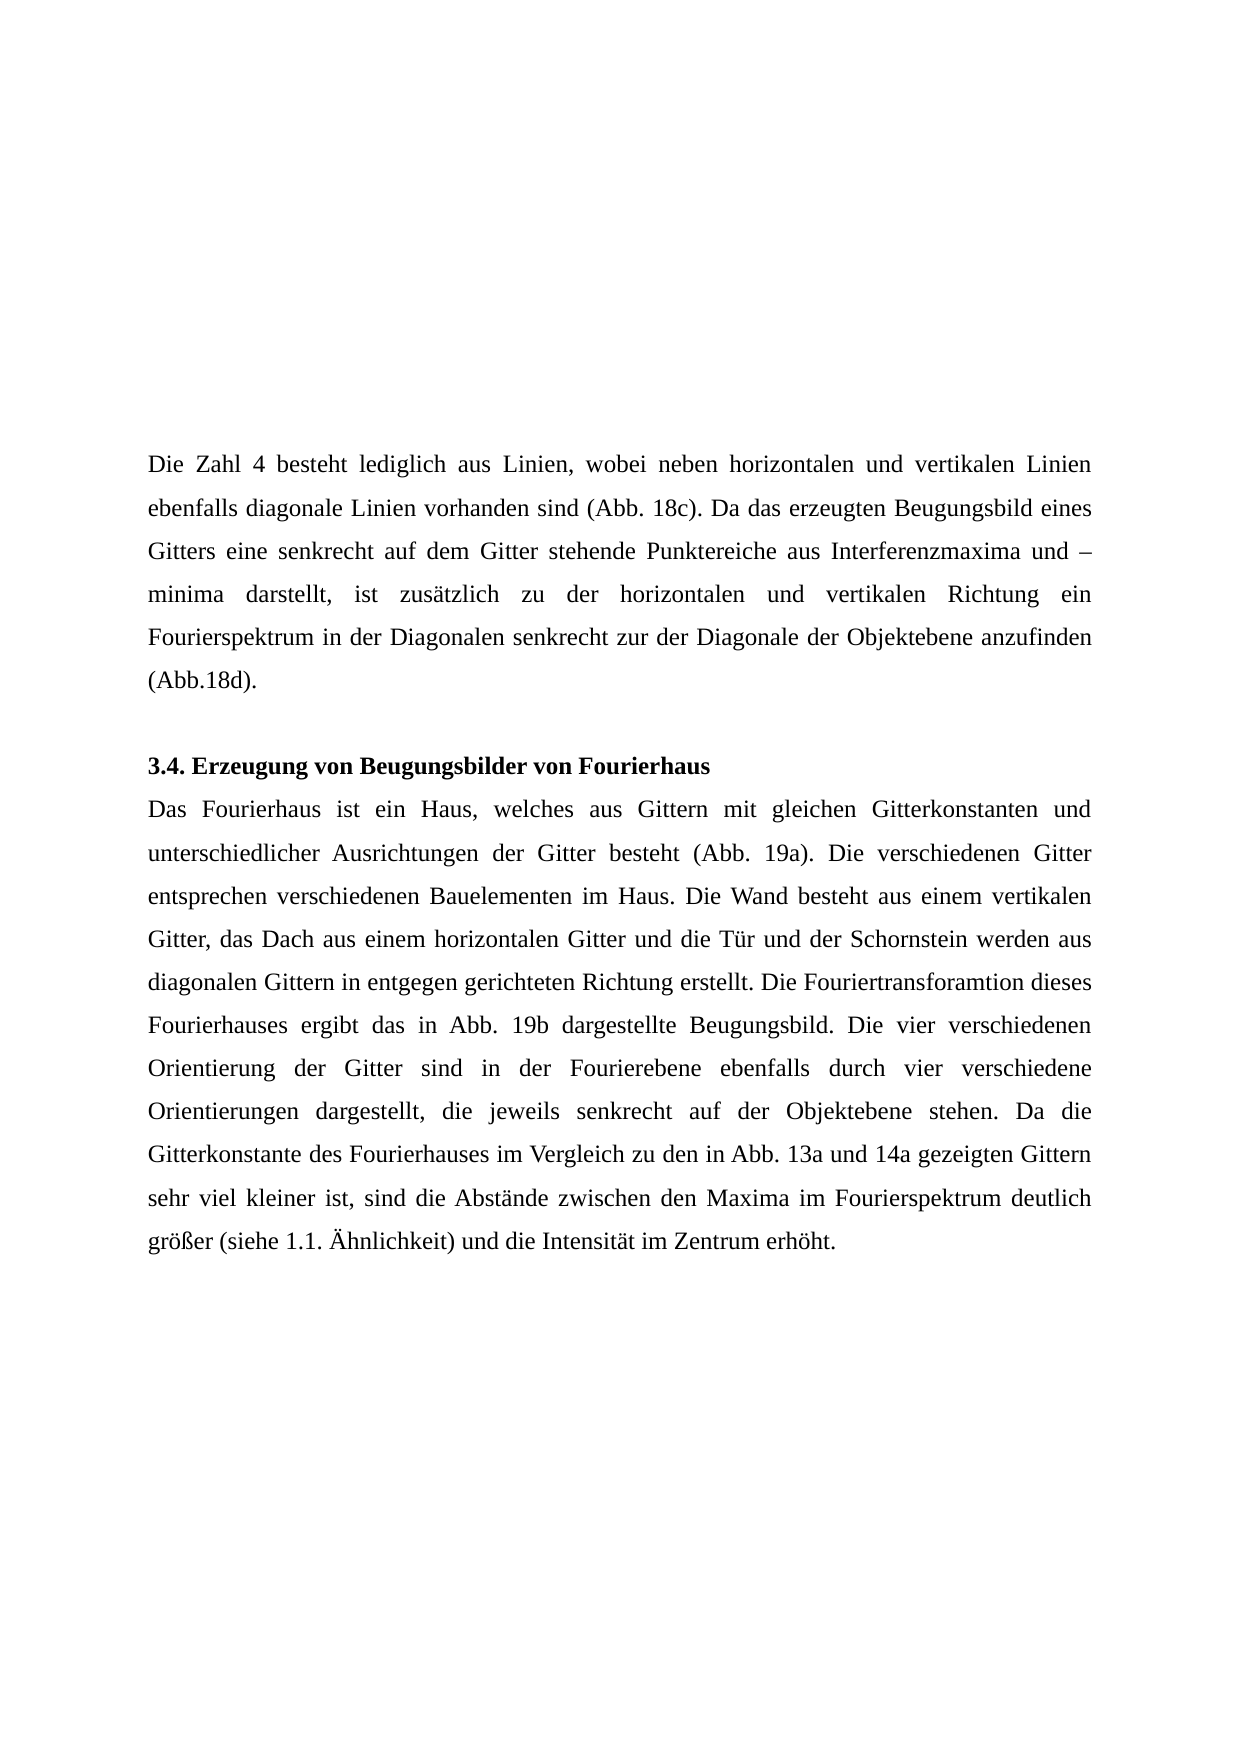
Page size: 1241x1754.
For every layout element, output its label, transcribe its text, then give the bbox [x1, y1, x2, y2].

text Das Fourierhaus ist ein Haus, welches aus Gittern mit gleichen Gitterkonstanten und unterschiedlicher Ausrichtungen der Gitter besteht (Abb. 19a). Die verschiedenen Gitter entsprechen verschiedenen Bauelementen im Haus. Die Wand besteht aus einem vertikalen Gitter, das Dach aus einem horizontalen Gitter und die Tür und der Schornstein werden aus diagonalen Gittern in entgegen gerichteten Richtung erstellt. Die Fouriertransforamtion dieses Fourierhauses ergibt das in Abb. 19b dargestellte Beugungsbild. Die vier verschiedenen Orientierung der Gitter sind in der Fourierebene ebenfalls durch vier verschiedene Orientierungen dargestellt, die jeweils senkrecht auf der Objektebene stehen. Da die Gitterkonstante des Fourierhauses im Vergleich zu den in Abb. 13a und 14a gezeigten Gittern sehr viel kleiner ist, sind die Abstände zwischen den Maxima im Fourierspektrum deutlich größer (siehe 1.1. Ähnlichkeit) und die Intensität im Zentrum erhöht. [148, 794, 1093, 1254]
text Die Zahl 4 besteht lediglich aus Linien, wobei neben horizontalen und vertikalen Linien ebenfalls diagonale Linien vorhanden sind (Abb. 18c). Da das erzeugten Beugungsbild eines Gitters eine senkrecht auf dem Gitter stehende Punktereiche aus Interferenzmaxima und –minima darstellt, ist zusätzlich zu der horizontalen und vertikalen Richtung ein Fourierspektrum in der Diagonalen senkrecht zur der Diagonale der Objektebene anzufinden (Abb.18d). [148, 449, 1093, 694]
text 3.4. Erzeugung von Beugungsbilder von Fourierhaus [148, 751, 1093, 780]
